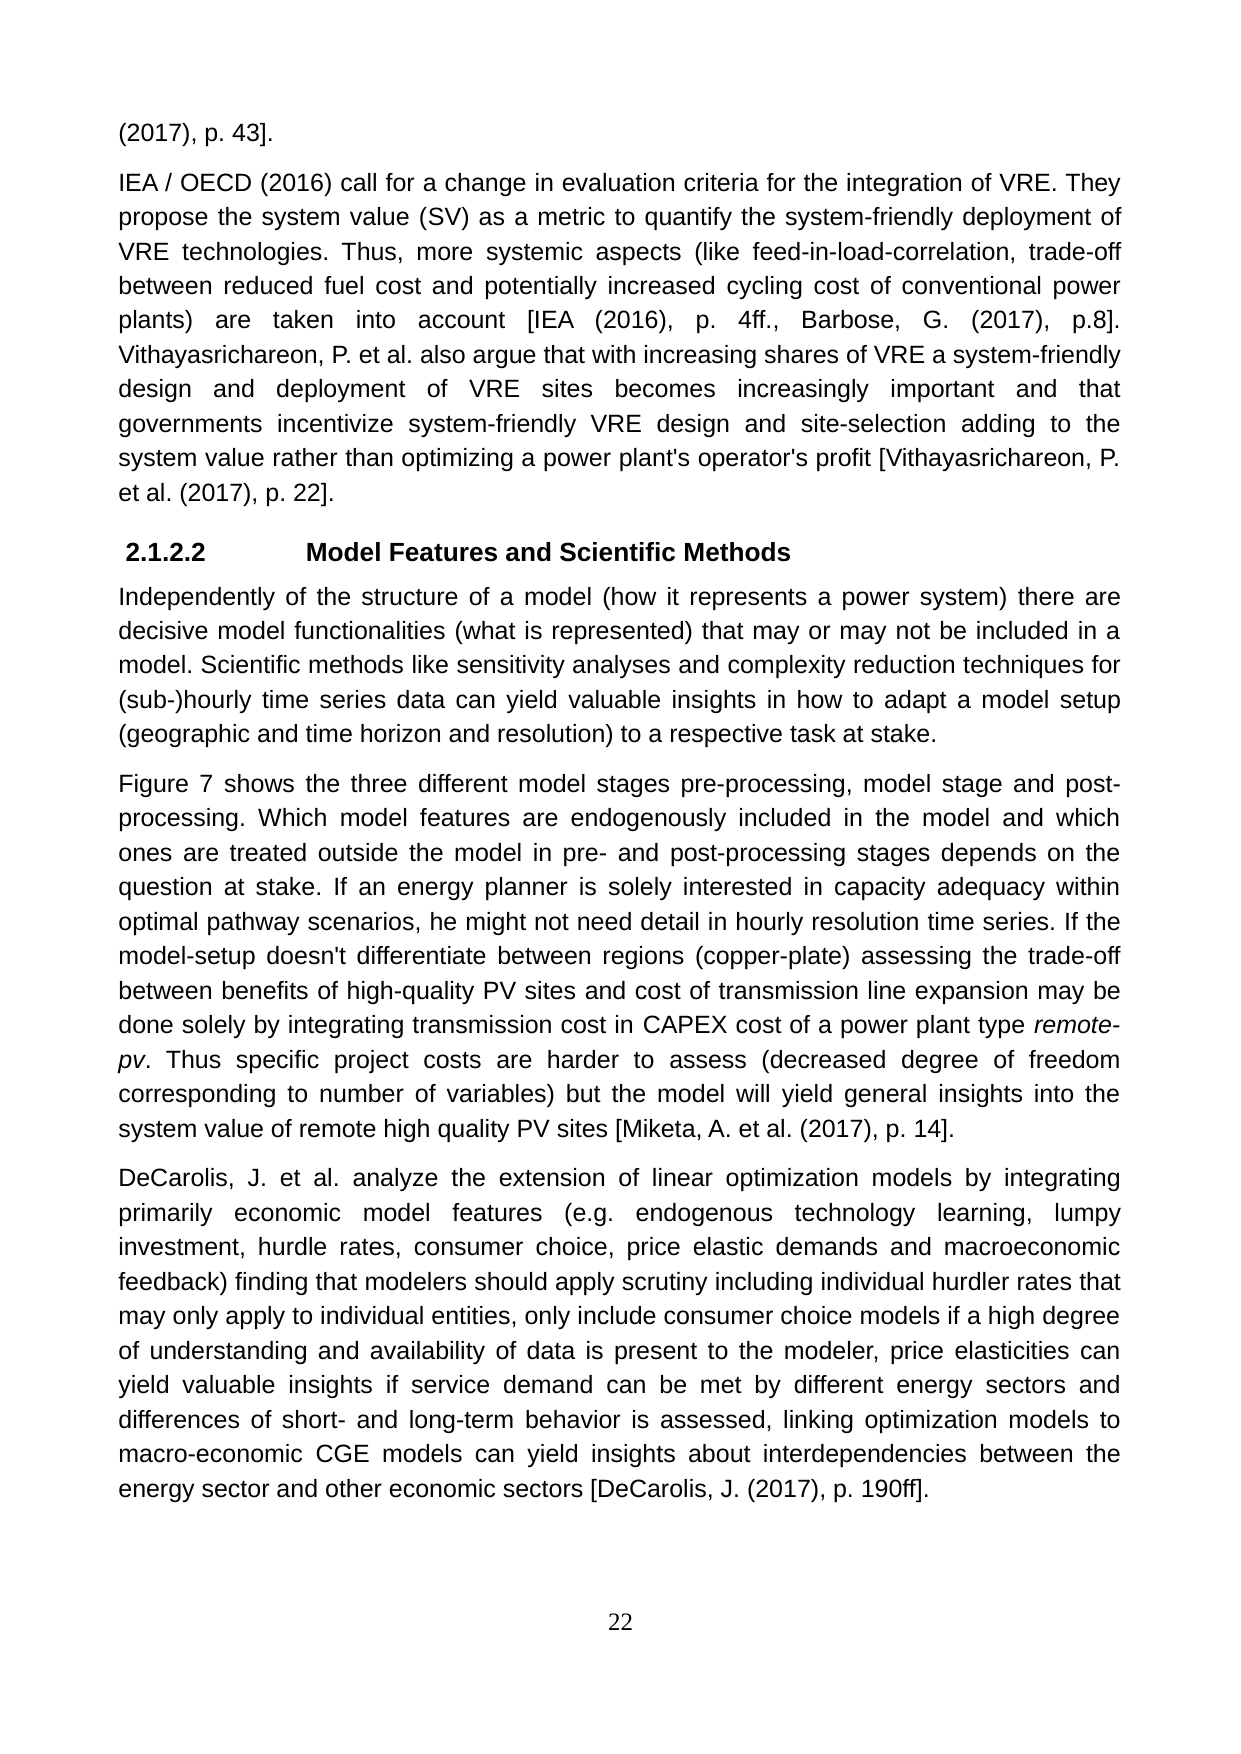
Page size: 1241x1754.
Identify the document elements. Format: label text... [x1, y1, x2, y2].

text DeCarolis, J. et al. analyze the extension of linear optimization models by integrating primarily economic model features (e.g. endogenous technology learning, lumpy investment, hurdle rates, consumer choice, price elastic demands and macroeconomic feedback) finding that modelers should apply scrutiny including individual hurdler rates that may only apply to individual entities, only include consumer choice models if a high degree of understanding and availability of data is present to the modeler, price elasticities can yield valuable insights if service demand can be met by different energy sectors and differences of short- and long-term behavior is assessed, linking optimization models to macro-economic CGE models can yield insights about interdependencies between the energy sector and other economic sectors [DeCarolis, J. (2017), p. 190ff]. [118, 1163, 1122, 1502]
subtitle Model Features and Scientific Methods [118, 536, 1122, 567]
text Figure 7 shows the three different model stages pre-processing, model stage and post-processing. Which model features are endogenously included in the model and which ones are treated outside the model in pre- and post-processing stages depends on the question at stake. If an energy planner is solely interested in capacity adequacy within optimal pathway scenarios, he might not need detail in hourly resolution time series. If the model-setup doesn't differentiate between regions (copper-plate) assessing the trade-off between benefits of high-quality PV sites and cost of transmission line expansion may be done solely by integrating transmission cost in CAPEX cost of a power plant type remote-pv. Thus specific project costs are harder to assess (decreased degree of freedom corresponding to number of variables) but the model will yield general insights into the system value of remote high quality PV sites [Miketa, A. et al. (2017), p. 14]. [118, 769, 1122, 1142]
text (2017), p. 43]. [118, 118, 1122, 147]
text Independently of the structure of a model (how it represents a power system) there are decisive model functionalities (what is represented) that may or may not be included in a model. Scientific methods like sensitivity analyses and complexity reduction techniques for (sub-)hourly time series data can yield valuable insights in how to adapt a model setup (geographic and time horizon and resolution) to a respective task at stake. [118, 582, 1122, 748]
text IEA / OECD (2016) call for a change in evaluation criteria for the integration of VRE. They propose the system value (SV) as a metric to quantify the system-friendly deployment of VRE technologies. Thus, more systemic aspects (like feed-in-load-correlation, trade-off between reduced fuel cost and potentially increased cycling cost of conventional power plants) are taken into account [IEA (2016), p. 4ff., Barbose, G. (2017), p.8]. Vithayasrichareon, P. et al. also argue that with increasing shares of VRE a system-friendly design and deployment of VRE sites becomes increasingly important and that governments incentivize system-friendly VRE design and site-selection adding to the system value rather than optimizing a power plant's operator's profit [Vithayasrichareon, P. et al. (2017), p. 22]. [118, 168, 1122, 507]
